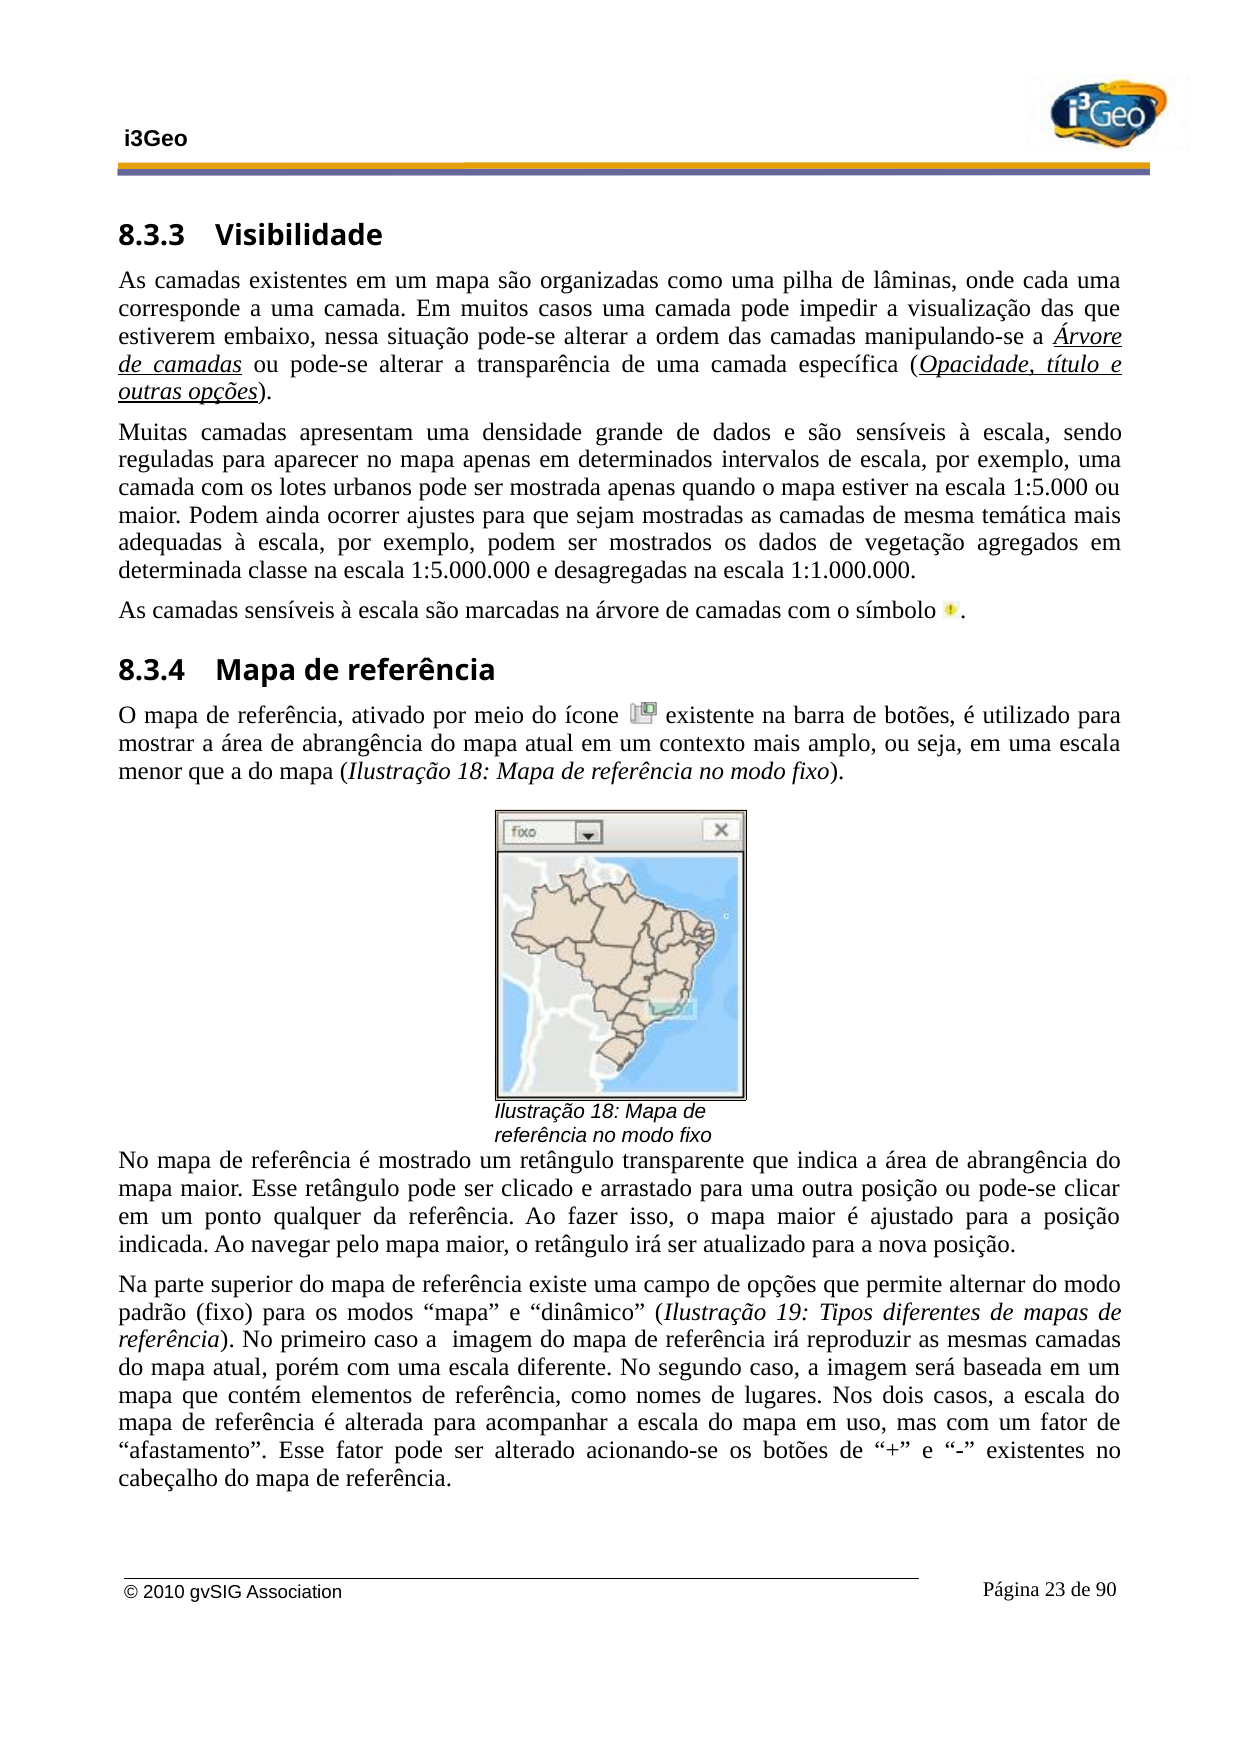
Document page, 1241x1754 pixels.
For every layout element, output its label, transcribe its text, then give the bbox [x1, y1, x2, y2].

picture [1025, 74, 1191, 151]
picture [628, 701, 658, 724]
text Ilustração 18: Mapa de referência no modo fixo [494, 1100, 746, 1147]
subtitle Mapa de referência [118, 649, 1122, 689]
text O mapa de referência, ativado por meio do ícone existente na barra de botões, é utilizado para mostrar a área de abrangência do mapa atual em um contexto mais amplo, ou seja, em uma escala menor que a do mapa (Ilustração 18: Mapa de referência no modo fixo). [118, 701, 1122, 784]
text As camadas sensíveis à escala são marcadas na árvore de camadas com o símbolo . [118, 596, 1122, 624]
picture [942, 601, 960, 619]
picture [496, 811, 746, 1100]
subtitle Visibilidade [118, 214, 1122, 254]
text Muitas camadas apresentam uma densidade grande de dados e são sensíveis à escala, sendo reguladas para aparecer no mapa apenas em determinados intervalos de escala, por exemplo, uma camada com os lotes urbanos pode ser mostrada apenas quando o mapa estiver na escala 1:5.000 ou maior. Podem ainda ocorrer ajustes para que sejam mostradas as camadas de mesma temática mais adequadas à escala, por exemplo, podem ser mostrados os dados de vegetação agregados em determinada classe na escala 1:5.000.000 e desagregadas na escala 1:1.000.000. [118, 418, 1122, 584]
text No mapa de referência é mostrado um retângulo transparente que indica a área de abrangência do mapa maior. Esse retângulo pode ser clicado e arrastado para uma outra posição ou pode-se clicar em um ponto qualquer da referência. Ao fazer isso, o mapa maior é ajustado para a posição indicada. Ao navegar pelo mapa maior, o retângulo irá ser atualizado para a nova posição. [118, 797, 1122, 1257]
text As camadas existentes em um mapa são organizadas como uma pilha de lâminas, onde cada uma corresponde a uma camada. Em muitos casos uma camada pode impedir a visualização das que estiverem embaixo, nessa situação pode-se alterar a ordem das camadas manipulando-se a Árvore de camadas ou pode-se alterar a transparência de uma camada específica (Opacidade, título e outras opções). [118, 267, 1122, 405]
text Na parte superior do mapa de referência existe uma campo de opções que permite alternar do modo padrão (fixo) para os modos “mapa” e “dinâmico” (Ilustração 19: Tipos diferentes de mapas de referência). No primeiro caso a imagem do mapa de referência irá reproduzir as mesmas camadas do mapa atual, porém com uma escala diferente. No segundo caso, a imagem será baseada em um mapa que contém elementos de referência, como nomes de lugares. Nos dois casos, a escala do mapa de referência é alterada para acompanhar a escala do mapa em uso, mas com um fator de “afastamento”. Esse fator pode ser alterado acionando-se os botões de “+” e “-” existentes no cabeçalho do mapa de referência. [118, 1270, 1122, 1492]
